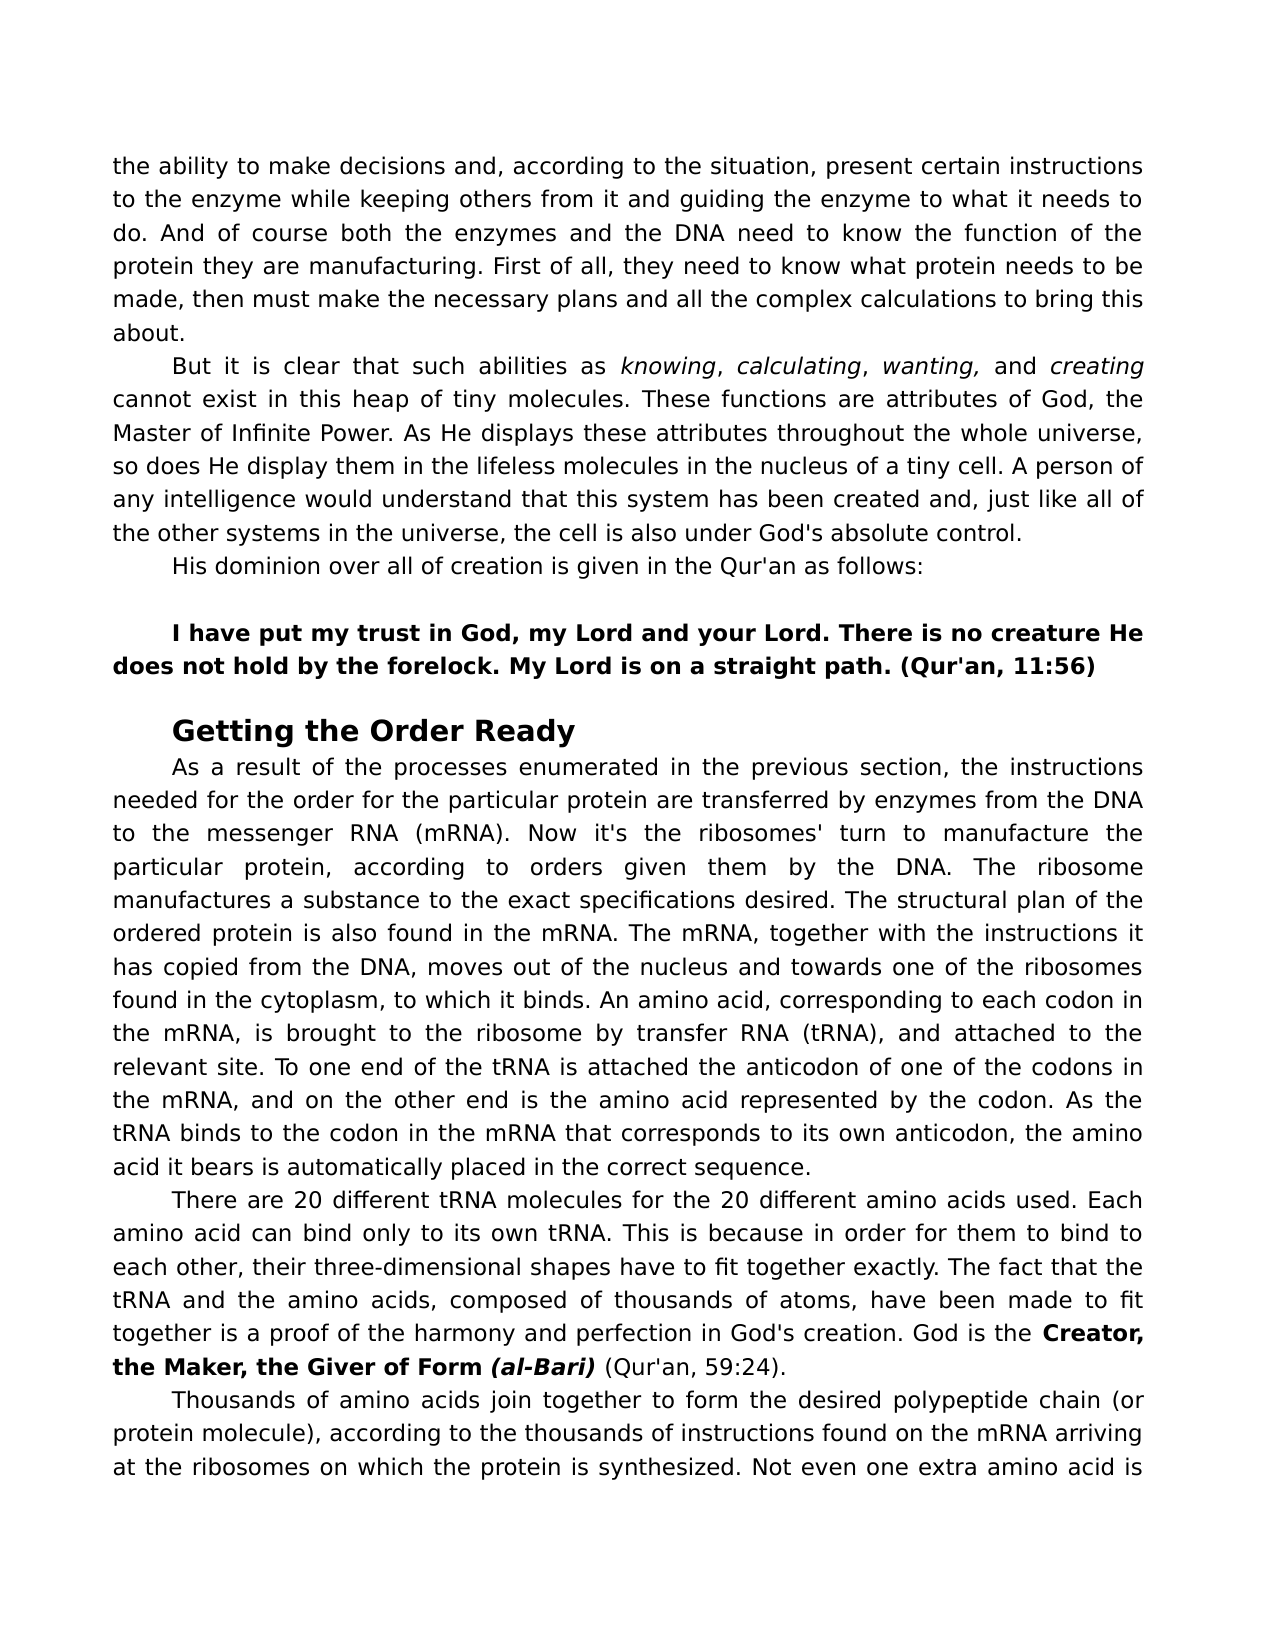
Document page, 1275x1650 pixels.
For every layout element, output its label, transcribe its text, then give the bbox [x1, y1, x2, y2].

text His dominion over all of creation is given in the Qur'an as follows: [112, 548, 1145, 581]
text the ability to make decisions and, according to the situation, present certain instructions to the enzyme while keeping others from it and guiding the enzyme to what it needs to do. And of course both the enzymes and the DNA need to know the function of the protein they are manufacturing. First of all, they need to know what protein needs to be made, then must make the necessary plans and all the complex calculations to bring this about. [112, 148, 1145, 348]
text Thousands of amino acids join together to form the desired polypeptide chain (or protein molecule), according to the thousands of instructions found on the mRNA arriving at the ribosomes on which the protein is synthesized. Not even one extra amino acid is [112, 1382, 1145, 1482]
text As a result of the processes enumerated in the previous section, the instructions needed for the order for the particular protein are transferred by enzymes from the DNA to the messenger RNA (mRNA). Now it's the ribosomes' turn to manufacture the particular protein, according to orders given them by the DNA. The ribosome manufactures a substance to the exact specifications desired. The structural plan of the ordered protein is also found in the mRNA. The mRNA, together with the instructions it has copied from the DNA, moves out of the nucleus and towards one of the ribosomes found in the cytoplasm, to which it binds. An amino acid, corresponding to each codon in the mRNA, is brought to the ribosome by transfer RNA (tRNA), and attached to the relevant site. To one end of the tRNA is attached the anticodon of one of the codons in the mRNA, and on the other end is the amino acid represented by the codon. As the tRNA binds to the codon in the mRNA that corresponds to its own anticodon, the amino acid it bears is automatically placed in the correct sequence. [112, 748, 1145, 1182]
text There are 20 different tRNA molecules for the 20 different amino acids used. Each amino acid can bind only to its own tRNA. This is because in order for them to bind to each other, their three-dimensional shapes have to fit together exactly. The fact that the tRNA and the amino acids, composed of thousands of atoms, have been made to fit together is a proof of the harmony and perfection in God's creation. God is the Creator, the Maker, the Giver of Form (al-Bari) (Qur'an, 59:24). [112, 1182, 1145, 1382]
text Getting the Order Ready [112, 714, 1145, 748]
text But it is clear that such abilities as knowing, calculating, wanting, and creating cannot exist in this heap of tiny molecules. These functions are attributes of God, the Master of Infinite Power. As He displays these attributes throughout the whole universe, so does He display them in the lifeless molecules in the nucleus of a tiny cell. A person of any intelligence would understand that this system has been created and, just like all of the other systems in the universe, the cell is also under God's absolute control. [112, 348, 1145, 548]
text I have put my trust in God, my Lord and your Lord. There is no creature He does not hold by the forelock. My Lord is on a straight path. (Qur'an, 11:56) [112, 614, 1145, 681]
